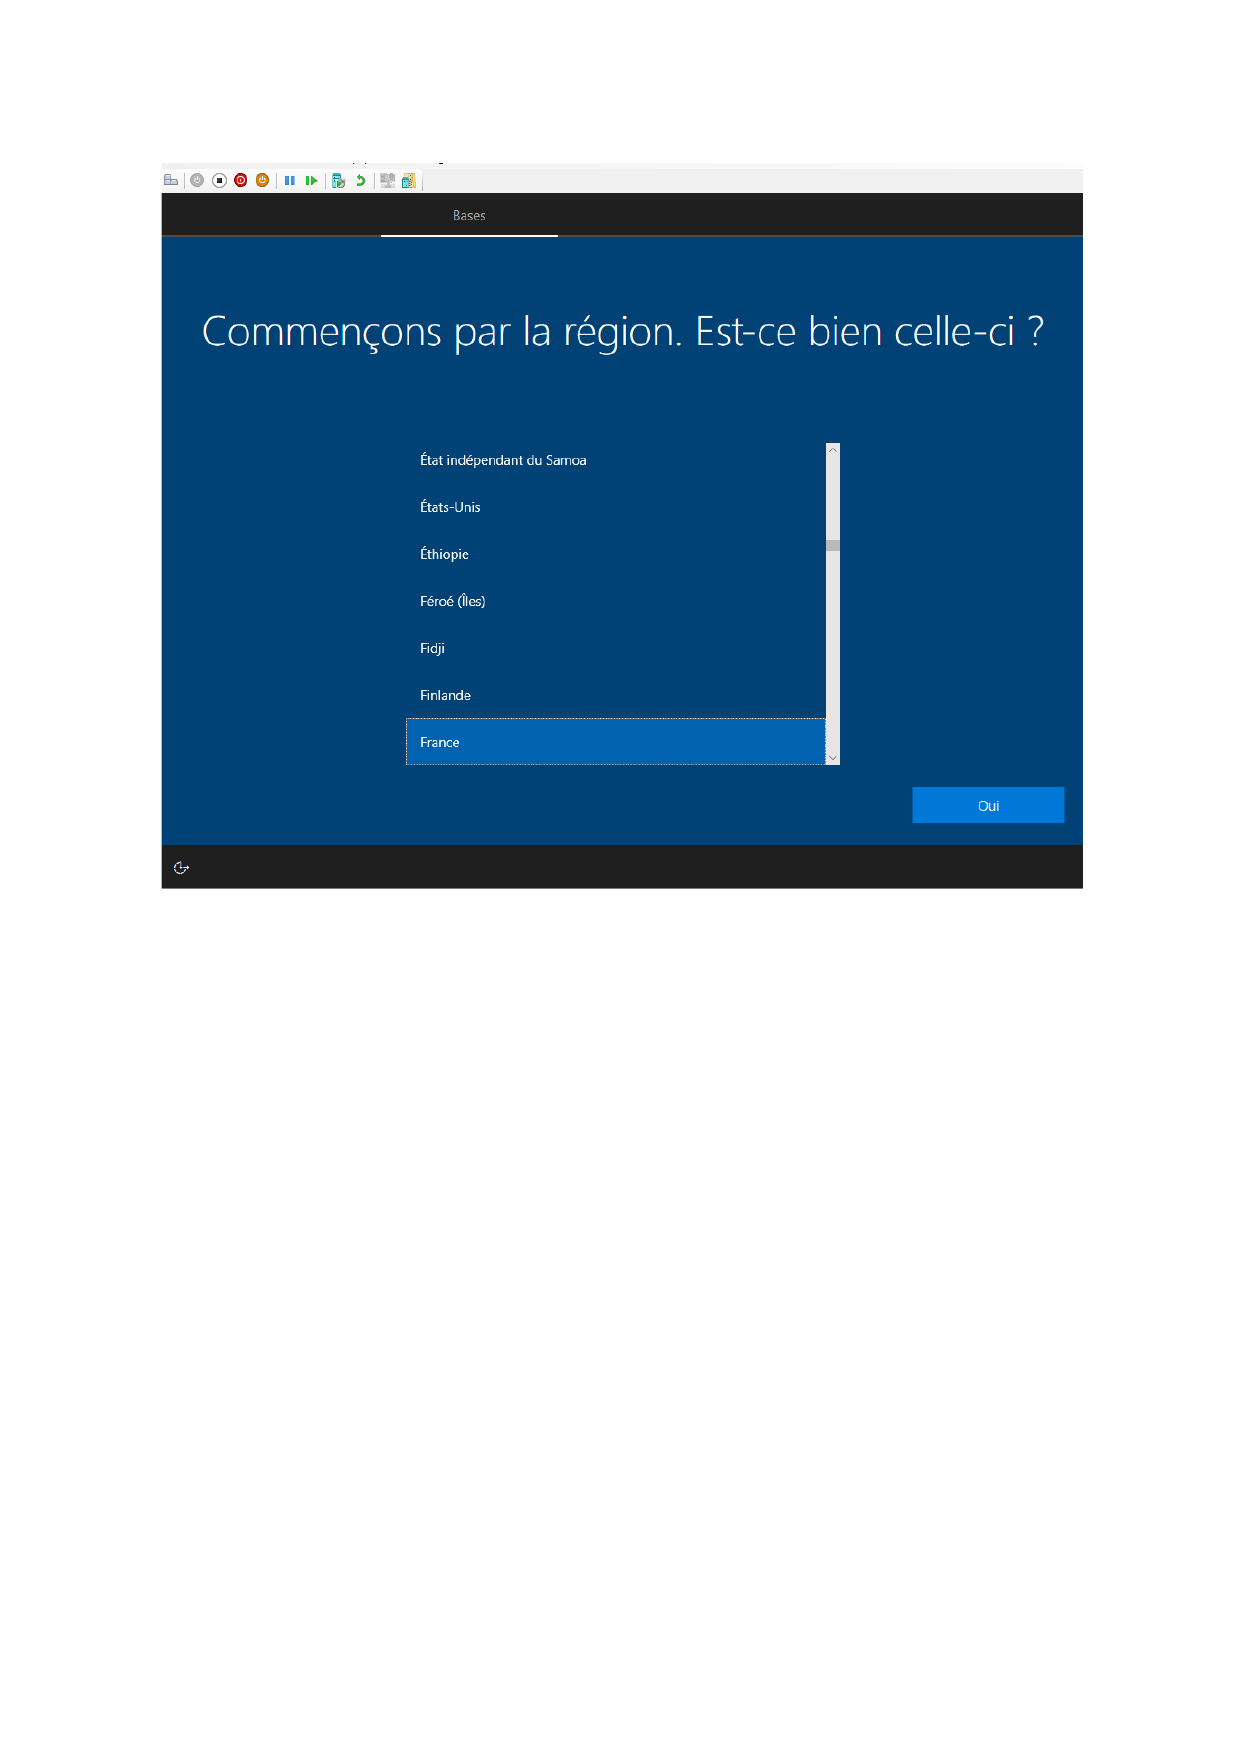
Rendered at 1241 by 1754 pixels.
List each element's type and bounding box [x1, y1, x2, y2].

picture [161, 163, 1083, 889]
